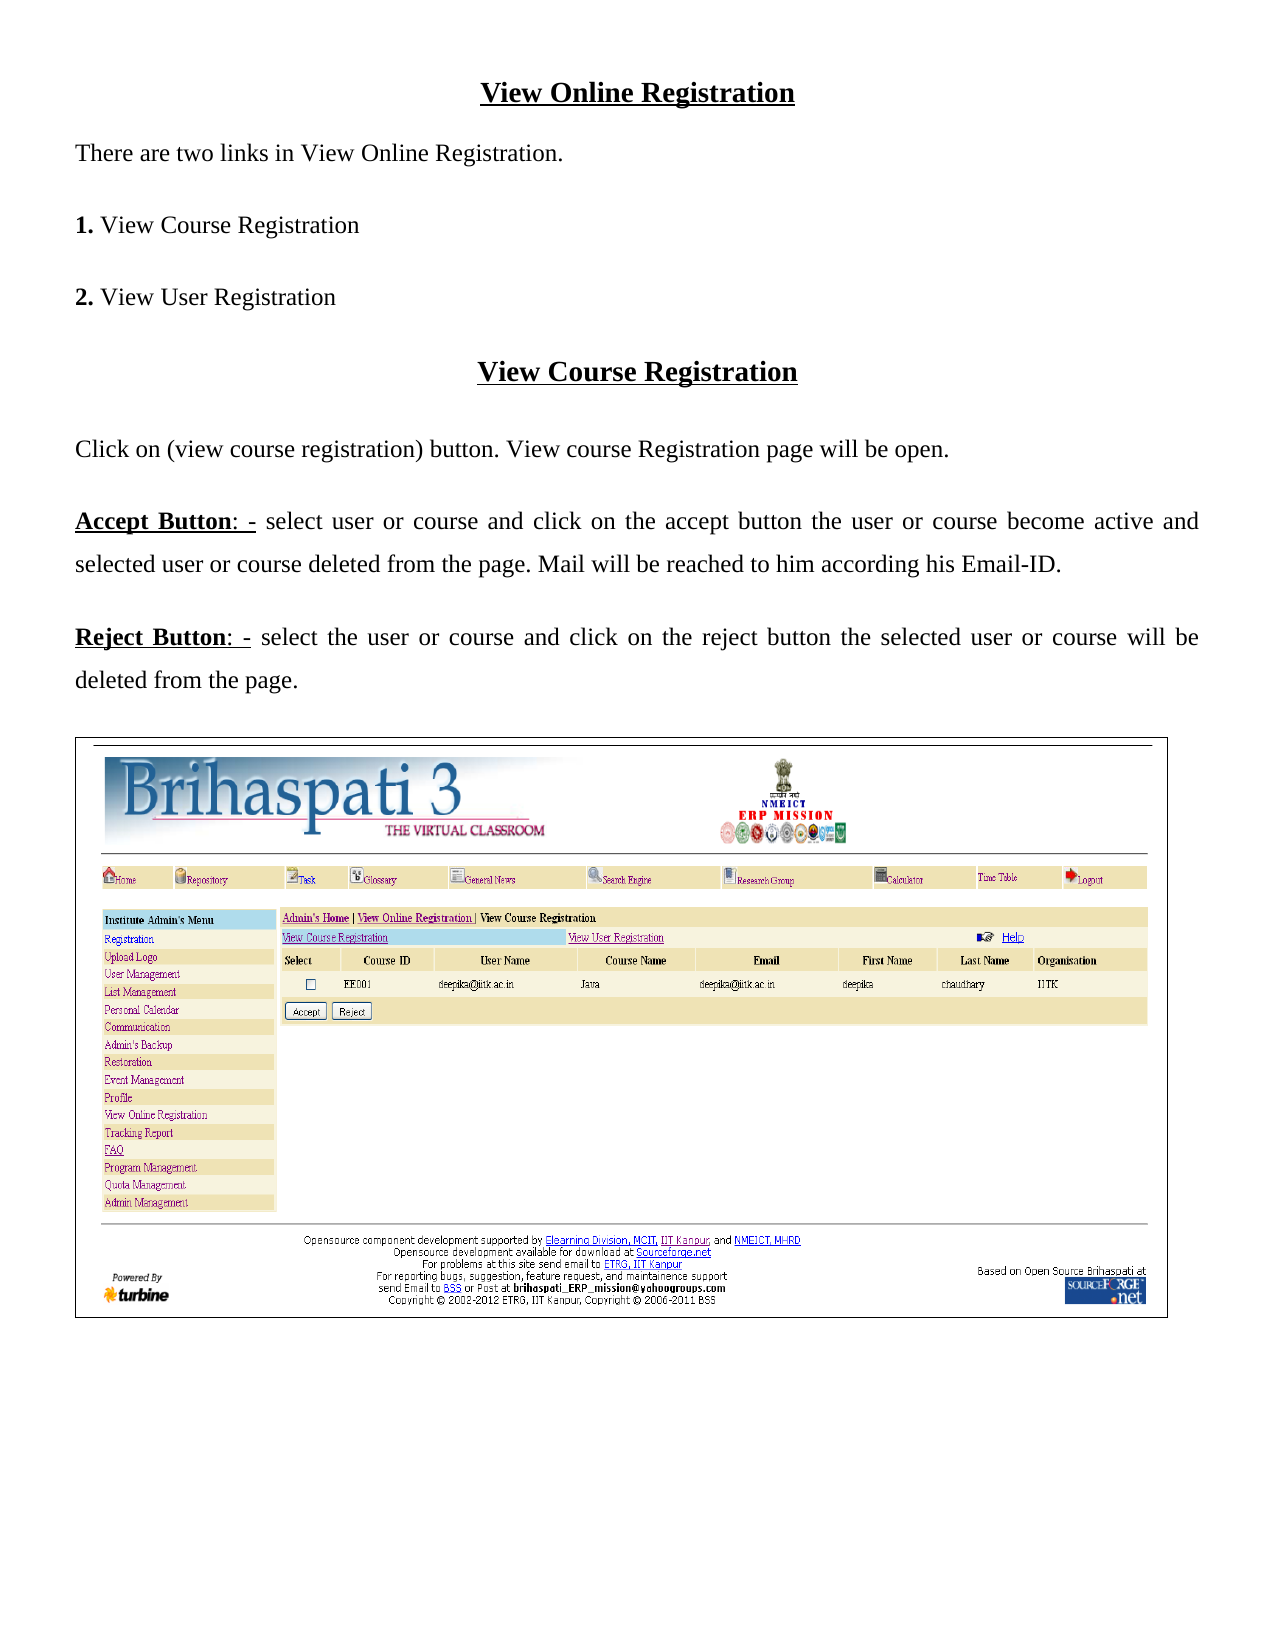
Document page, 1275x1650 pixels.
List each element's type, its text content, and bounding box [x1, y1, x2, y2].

text 2. View User Registration [75, 282, 1200, 311]
text Click on (view course registration) button. View course Registration page will be open. [75, 434, 1200, 463]
text 1. View Course Registration [75, 210, 1200, 239]
text There are two links in View Online Registration. [75, 138, 1200, 166]
text Accept Button: - select user or course and click on the accept button the user or course become active and selected user or course deleted from the page. Mail will be reached to him according his Email-ID. [75, 506, 1200, 578]
text View Course Registration [75, 354, 1200, 388]
text Reject Button: - select the user or course and click on the reject button the selected user or course will be deleted from the page. [75, 622, 1200, 694]
text View Online Registration [75, 75, 1200, 108]
picture [91, 745, 1153, 1310]
